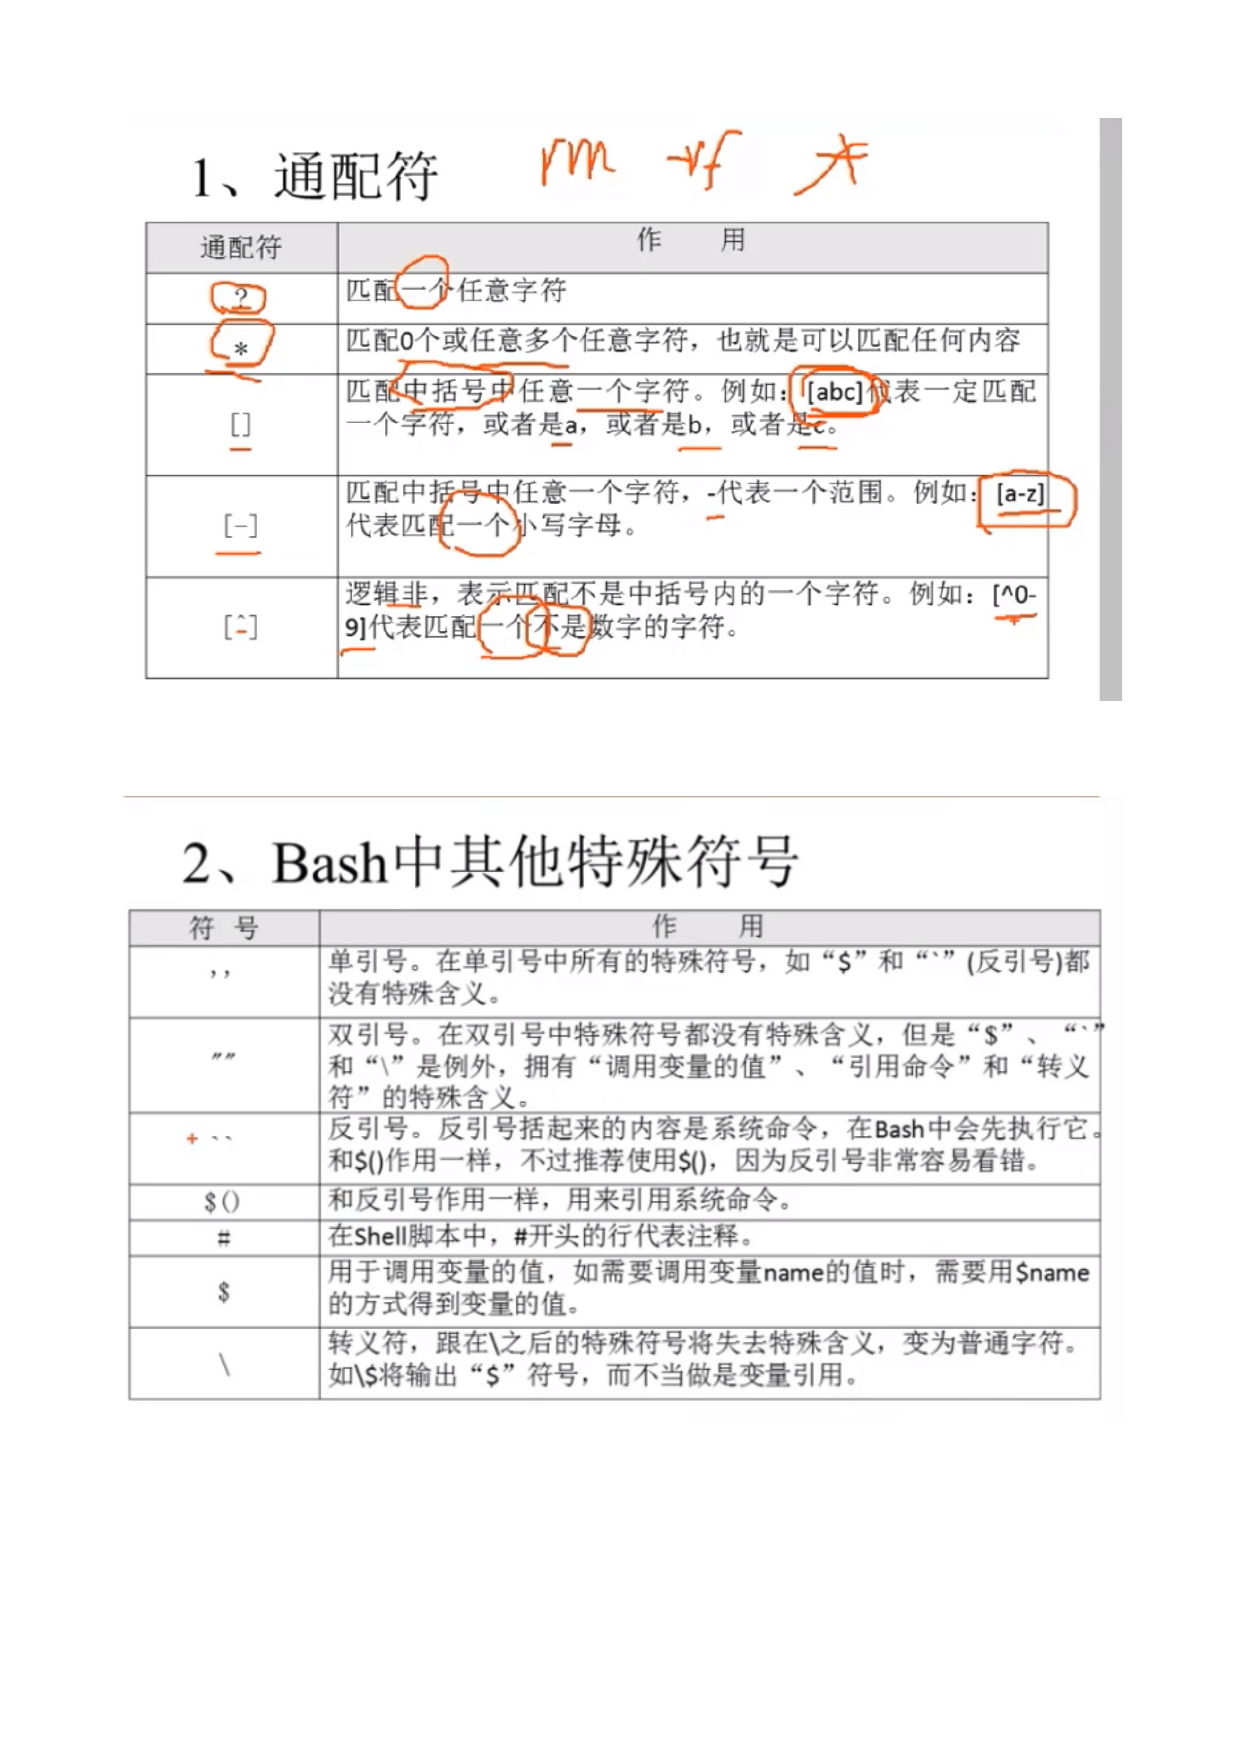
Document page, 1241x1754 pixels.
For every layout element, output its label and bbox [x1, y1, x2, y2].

picture [118, 796, 1123, 1418]
picture [118, 118, 1123, 701]
